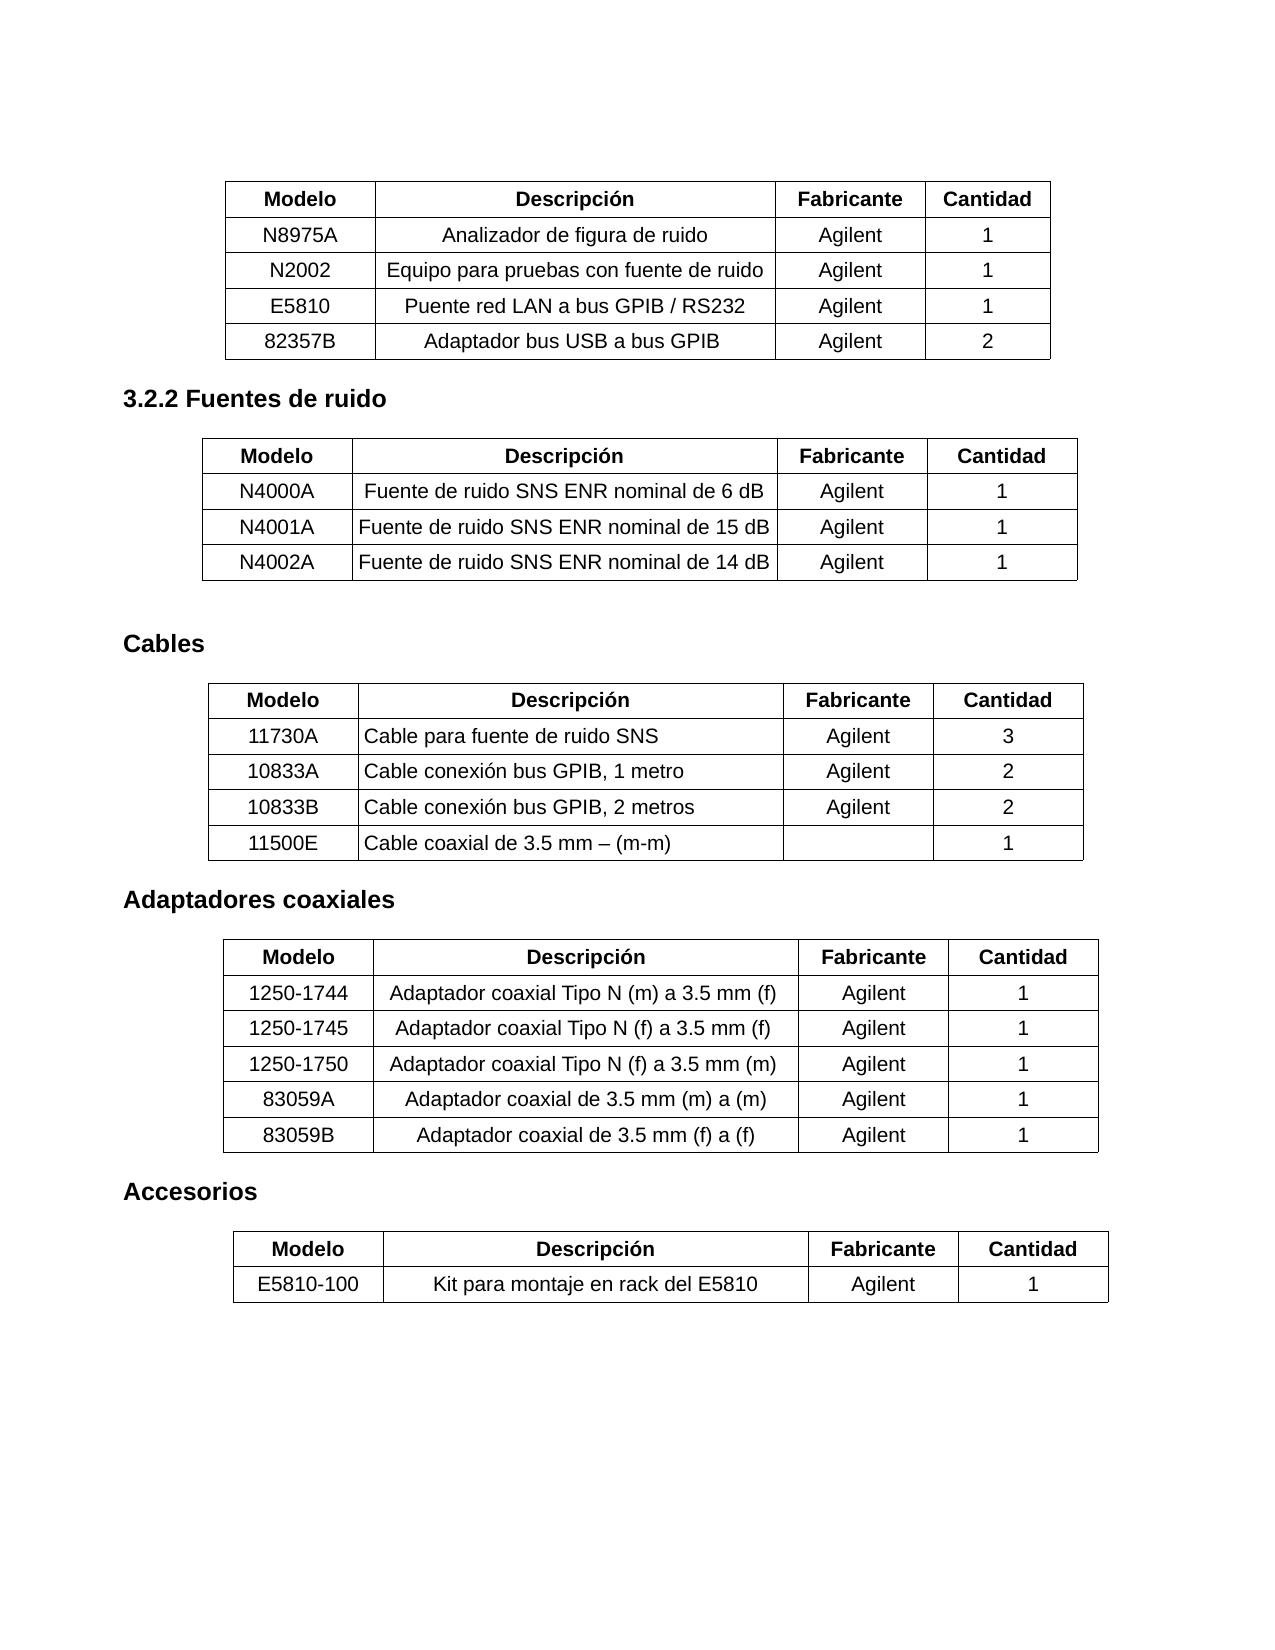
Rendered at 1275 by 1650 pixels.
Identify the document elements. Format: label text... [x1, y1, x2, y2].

table_cell 1 [926, 253, 1050, 288]
table_cell Adaptador coaxial Tipo N (f) a 3.5 mm (m) [374, 1047, 798, 1081]
table_cell Agilent [799, 1047, 948, 1081]
table_cell Agilent [776, 218, 925, 252]
table_cell 1 [949, 1047, 1098, 1081]
table_cell Analizador de figura de ruido [376, 218, 775, 252]
table_cell Adaptador coaxial de 3.5 mm (f) a (f) [374, 1118, 798, 1152]
table_cell 1 [934, 826, 1083, 860]
table_cell 1 [949, 976, 1098, 1010]
table_cell Agilent [784, 755, 933, 789]
table_cell 1 [949, 1082, 1098, 1117]
table_cell Agilent [799, 976, 948, 1010]
table_cell E5810-100 [234, 1267, 383, 1302]
table_header Fabricante [784, 684, 933, 718]
table_cell 1 [928, 510, 1077, 544]
table_cell Equipo para pruebas con fuente de ruido [376, 253, 775, 288]
table_cell 1 [949, 1011, 1098, 1046]
subtitle Adaptadores coaxiales [123, 885, 1152, 914]
table_cell Cable coaxial de 3.5 mm – (m-m) [359, 826, 783, 860]
table_cell Agilent [784, 790, 933, 824]
table_cell Agilent [778, 474, 927, 509]
table_cell Cable conexión bus GPIB, 1 metro [359, 755, 783, 789]
table_cell Fuente de ruido SNS ENR nominal de 15 dB [353, 510, 777, 544]
table_cell N2002 [226, 253, 375, 288]
table_header Descripción [376, 182, 775, 217]
table_cell 10833B [209, 790, 358, 824]
subtitle Accesorios [123, 1177, 1152, 1206]
table_cell Agilent [784, 719, 933, 753]
table_cell Fuente de ruido SNS ENR nominal de 6 dB [353, 474, 777, 509]
table_cell [784, 826, 933, 860]
table_cell 1 [949, 1118, 1098, 1152]
table_cell 1 [928, 545, 1077, 580]
table_cell Agilent [799, 1082, 948, 1117]
table_cell Puente red LAN a bus GPIB / RS232 [376, 289, 775, 323]
table_cell 10833A [209, 755, 358, 789]
table_header Cantidad [949, 940, 1098, 974]
table_cell N4000A [203, 474, 352, 509]
table_cell 3 [934, 719, 1083, 753]
subtitle Cables [123, 629, 1152, 657]
table_cell 83059B [224, 1118, 373, 1152]
table_cell 11730A [209, 719, 358, 753]
table_cell Agilent [776, 324, 925, 359]
table_header Descripción [374, 940, 798, 974]
subtitle 3.2.2 Fuentes de ruido [123, 384, 1152, 413]
table_cell Agilent [776, 289, 925, 323]
table_cell Agilent [778, 545, 927, 580]
table_cell 1250-1744 [224, 976, 373, 1010]
table_cell E5810 [226, 289, 375, 323]
table_header Fabricante [799, 940, 948, 974]
table_cell 1 [926, 218, 1050, 252]
table_header Cantidad [926, 182, 1050, 217]
table_header Modelo [209, 684, 358, 718]
table_cell Agilent [799, 1011, 948, 1046]
table_header Modelo [226, 182, 375, 217]
table_cell 1 [926, 289, 1050, 323]
table_cell Cable para fuente de ruido SNS [359, 719, 783, 753]
table_header Cantidad [934, 684, 1083, 718]
table_cell Fuente de ruido SNS ENR nominal de 14 dB [353, 545, 777, 580]
table_header Descripción [353, 439, 777, 473]
table_header Cantidad [959, 1232, 1108, 1266]
table_header Modelo [203, 439, 352, 473]
table_cell Agilent [776, 253, 925, 288]
table_cell 83059A [224, 1082, 373, 1117]
table_header Fabricante [776, 182, 925, 217]
table_header Descripción [384, 1232, 808, 1266]
table_cell N4002A [203, 545, 352, 580]
table_cell 1250-1745 [224, 1011, 373, 1046]
table_cell Adaptador coaxial Tipo N (m) a 3.5 mm (f) [374, 976, 798, 1010]
table_cell Adaptador coaxial Tipo N (f) a 3.5 mm (f) [374, 1011, 798, 1046]
table_cell Agilent [778, 510, 927, 544]
table_cell Agilent [799, 1118, 948, 1152]
table_header Fabricante [809, 1232, 958, 1266]
table_cell N8975A [226, 218, 375, 252]
table_cell Cable conexión bus GPIB, 2 metros [359, 790, 783, 824]
table_cell Adaptador bus USB a bus GPIB [376, 324, 775, 359]
table_cell Agilent [809, 1267, 958, 1302]
table_cell 1250-1750 [224, 1047, 373, 1081]
table_cell Kit para montaje en rack del E5810 [384, 1267, 808, 1302]
table_cell 82357B [226, 324, 375, 359]
table_header Modelo [224, 940, 373, 974]
table_cell 2 [934, 755, 1083, 789]
table_cell 1 [959, 1267, 1108, 1302]
table_header Descripción [359, 684, 783, 718]
table_cell 2 [926, 324, 1050, 359]
table_cell 1 [928, 474, 1077, 509]
table_header Modelo [234, 1232, 383, 1266]
table_header Cantidad [928, 439, 1077, 473]
table_cell Adaptador coaxial de 3.5 mm (m) a (m) [374, 1082, 798, 1117]
table_cell N4001A [203, 510, 352, 544]
table_cell 11500E [209, 826, 358, 860]
table_header Fabricante [778, 439, 927, 473]
table_cell 2 [934, 790, 1083, 824]
